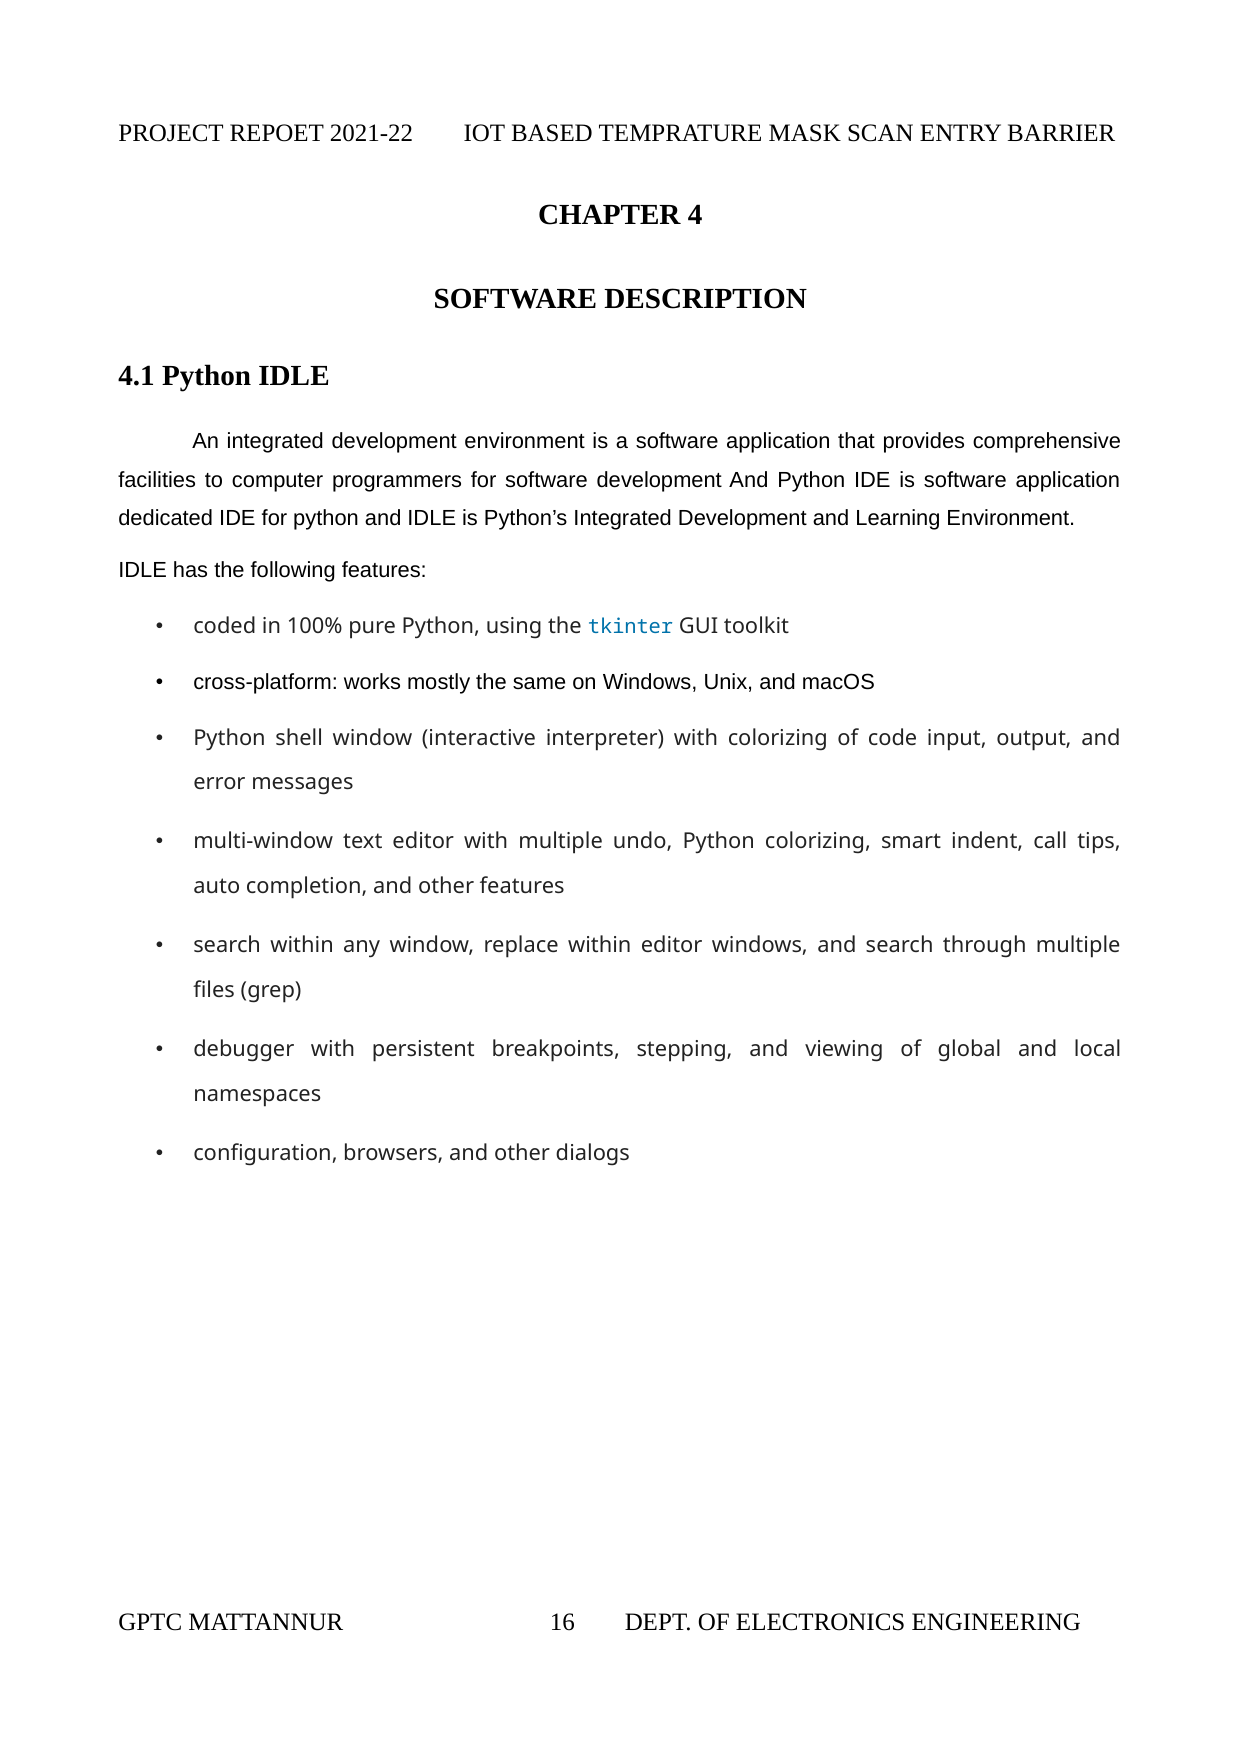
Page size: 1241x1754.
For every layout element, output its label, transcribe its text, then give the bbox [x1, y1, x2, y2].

subtitle 4.1 Python IDLE [118, 358, 1122, 392]
text IDLE has the following features: [118, 557, 1122, 583]
list cross-platform: works mostly the same on Windows, Unix, and macOS [156, 669, 1122, 694]
subtitle SOFTWARE DESCRIPTION [118, 281, 1122, 314]
list multi-window text editor with multiple undo, Python colorizing, smart indent, call tips, auto completion, and other features [156, 825, 1122, 900]
list search within any window, replace within editor windows, and search through multiple files (grep) [156, 929, 1122, 1004]
list debugger with persistent breakpoints, stepping, and viewing of global and local namespaces [156, 1033, 1122, 1108]
list Python shell window (interactive interpreter) with colorizing of code input, output, and error messages [156, 721, 1122, 796]
subtitle CHAPTER 4 [118, 197, 1122, 231]
list configuration, browsers, and other dialogs [156, 1137, 1122, 1167]
text An integrated development environment is a software application that provides comprehensive facilities to computer programmers for software development And Python IDE is software application dedicated IDE for python and IDLE is Python’s Integrated Development and Learning Environment. [118, 421, 1122, 530]
list coded in 100% pure Python, using the tkinter GUI toolkit [156, 610, 1122, 639]
